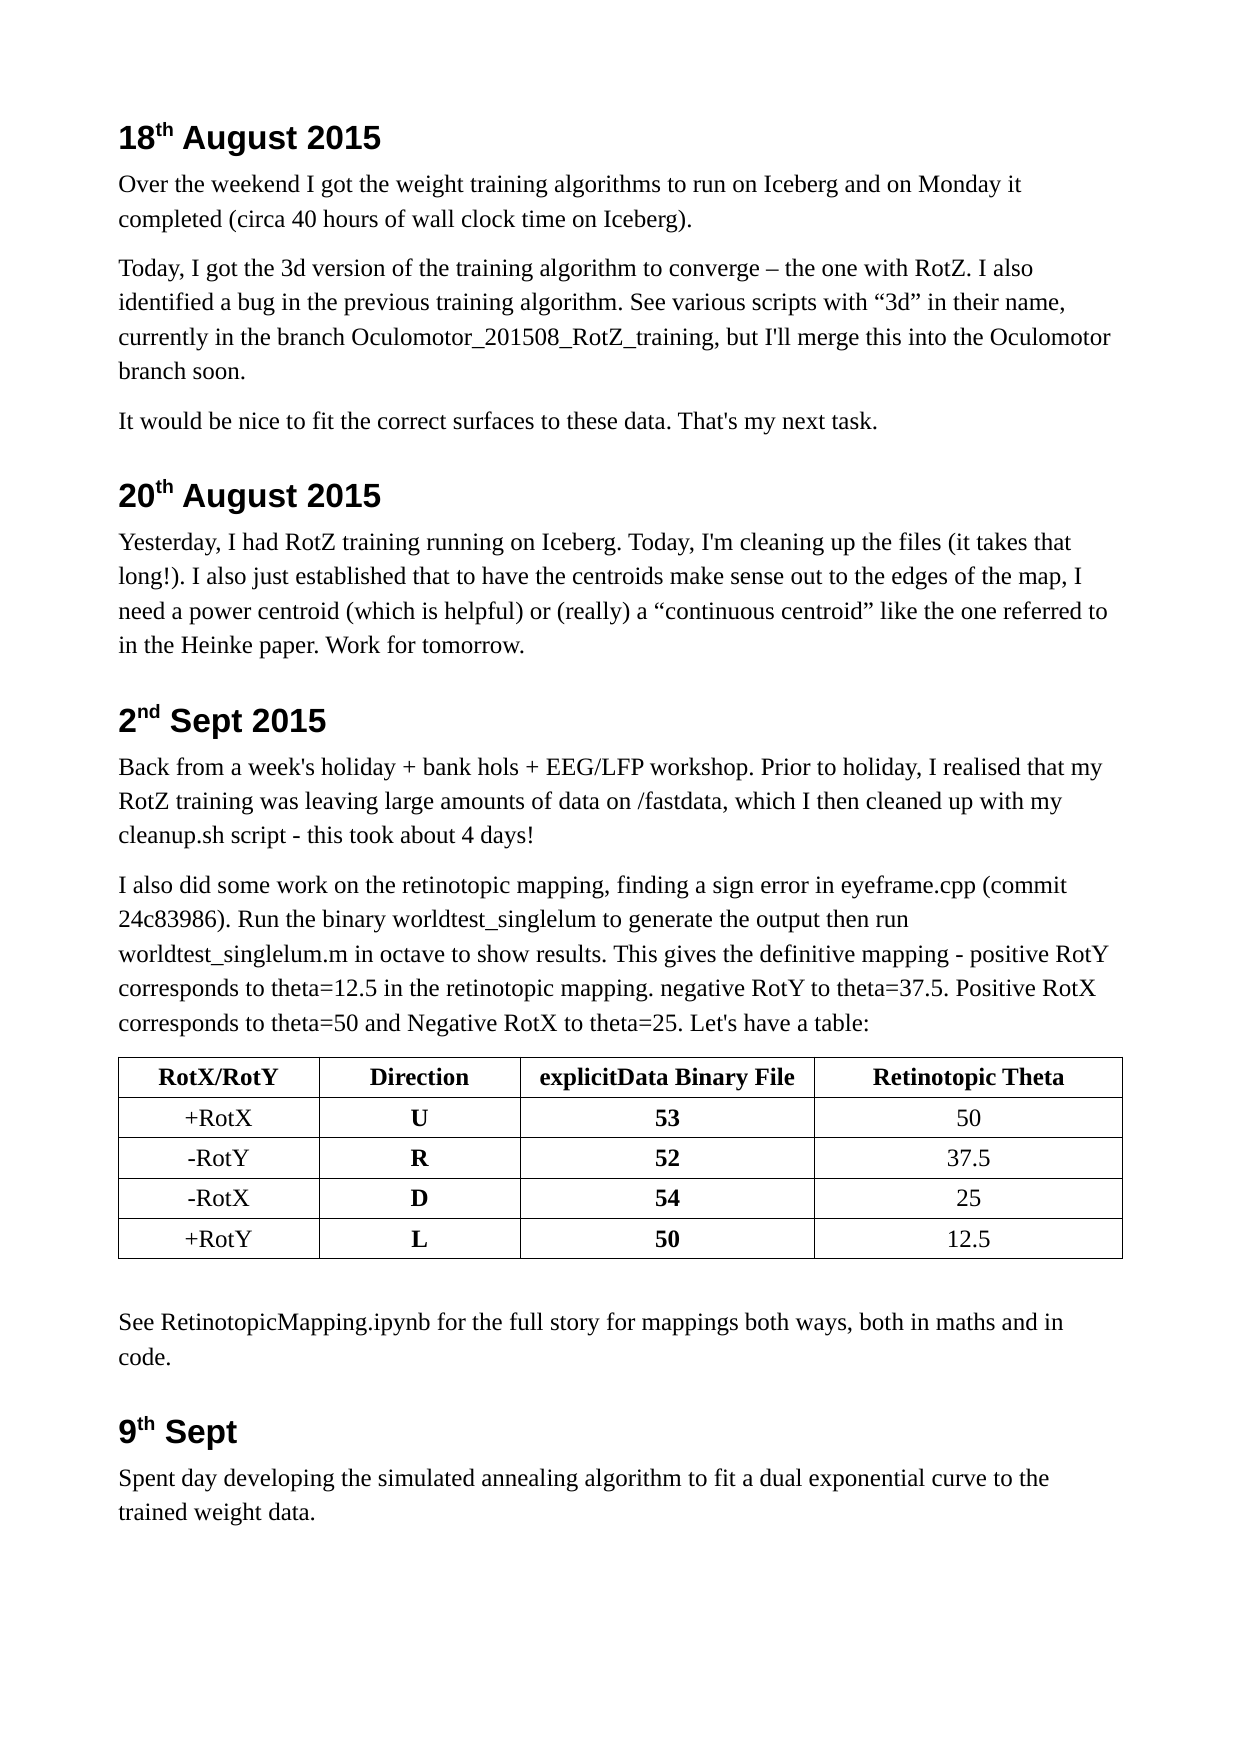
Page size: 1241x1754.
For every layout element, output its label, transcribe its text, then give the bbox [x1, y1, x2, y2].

table_cell +RotX [119, 1098, 319, 1137]
text Yesterday, I had RotZ training running on Iceberg. Today, I'm cleaning up the files (it takes that long!). I also just established that to have the centroids make sense out to the edges of the map, I need a power centroid (which is helpful) or (really) a “continuous centroid” like the one referred to in the Heinke paper. Work for tomorrow. [118, 527, 1122, 659]
text It would be nice to fit the correct surfaces to these data. That's my next task. [118, 406, 1122, 434]
table_header explicitData Binary File [521, 1058, 814, 1097]
table_cell D [320, 1179, 520, 1218]
table_header Direction [320, 1058, 520, 1097]
text Over the weekend I got the weight training algorithms to run on Iceberg and on Monday it completed (circa 40 hours of wall clock time on Iceberg). [118, 169, 1122, 232]
subtitle 18th August 2015 [118, 118, 1122, 157]
table_cell 54 [521, 1179, 814, 1218]
subtitle 20th August 2015 [118, 476, 1122, 514]
table_header Retinotopic Theta [815, 1058, 1122, 1097]
table_header RotX/RotY [119, 1058, 319, 1097]
table_cell 50 [815, 1098, 1122, 1137]
table_cell L [320, 1219, 520, 1258]
table_cell 37.5 [815, 1138, 1122, 1178]
table_cell 53 [521, 1098, 814, 1137]
table_cell U [320, 1098, 520, 1137]
subtitle 2nd Sept 2015 [118, 701, 1122, 739]
text I also did some work on the retinotopic mapping, finding a sign error in eyeframe.cpp (commit 24c83986). Run the binary worldtest_singlelum to generate the output then run worldtest_singlelum.m in octave to show results. This gives the definitive mapping - positive RotY corresponds to theta=12.5 in the retinotopic mapping. negative RotY to theta=37.5. Positive RotX corresponds to theta=50 and Negative RotX to theta=25. Let's have a table: [118, 870, 1122, 1036]
table_cell -RotX [119, 1179, 319, 1218]
text See RetinotopicMapping.ipynb for the full story for mappings both ways, both in maths and in code. [118, 1307, 1122, 1371]
text Back from a week's holiday + bank hols + EEG/LFP workshop. Prior to holiday, I realised that my RotZ training was leaving large amounts of data on /fastdata, which I then cleaned up with my cleanup.sh script - this took about 4 days! [118, 752, 1122, 849]
table_cell +RotY [119, 1219, 319, 1258]
table_cell -RotY [119, 1138, 319, 1178]
table_cell 50 [521, 1219, 814, 1258]
table_cell 52 [521, 1138, 814, 1178]
text Spent day developing the simulated annealing algorithm to fit a dual exponential curve to the trained weight data. [118, 1463, 1122, 1526]
table_cell 12.5 [815, 1219, 1122, 1258]
table_cell R [320, 1138, 520, 1178]
subtitle 9th Sept [118, 1412, 1122, 1450]
text Today, I got the 3d version of the training algorithm to converge – the one with RotZ. I also identified a bug in the previous training algorithm. See various scripts with “3d” in their name, currently in the branch Oculomotor_201508_RotZ_training, but I'll merge this into the Oculomotor branch soon. [118, 253, 1122, 385]
table_cell 25 [815, 1179, 1122, 1218]
